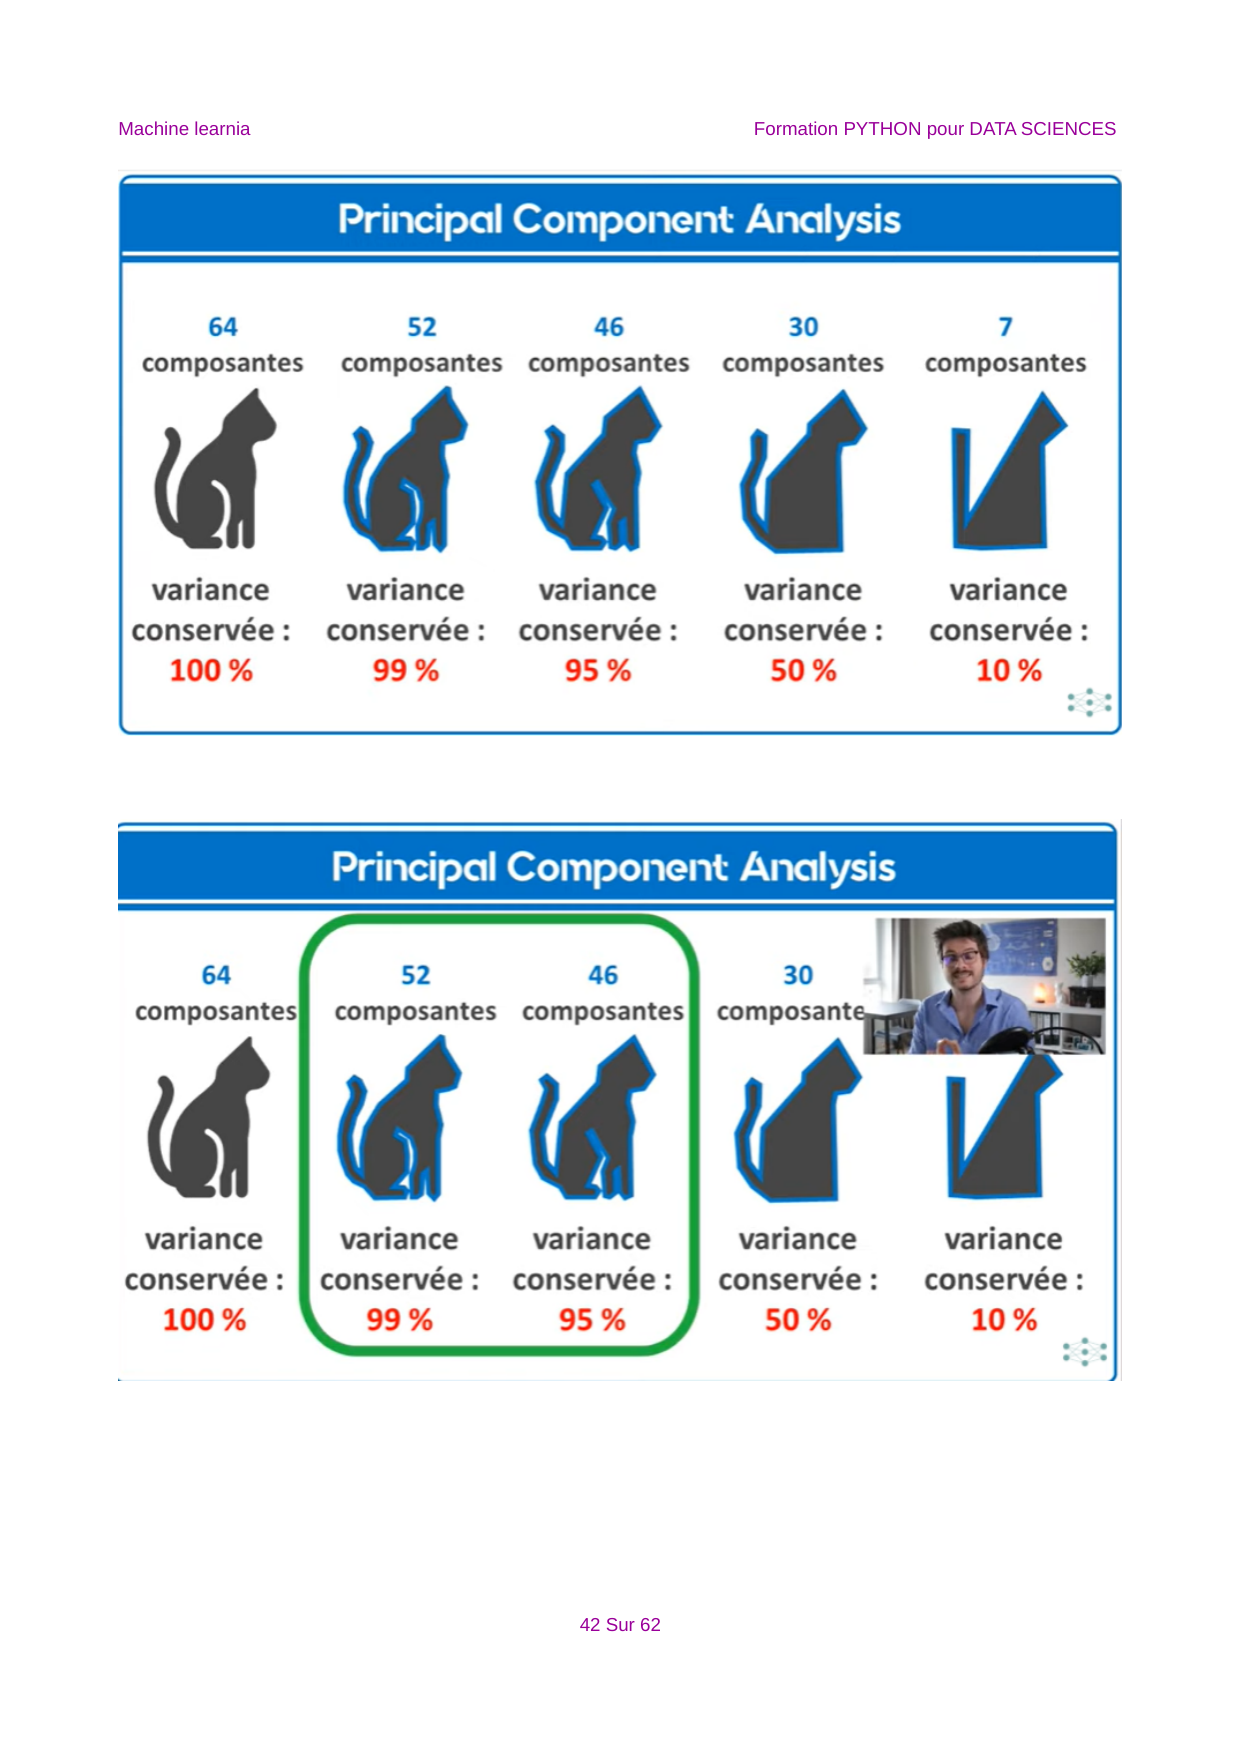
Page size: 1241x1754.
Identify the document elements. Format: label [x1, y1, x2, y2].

picture [118, 169, 1122, 736]
picture [118, 819, 1122, 1381]
